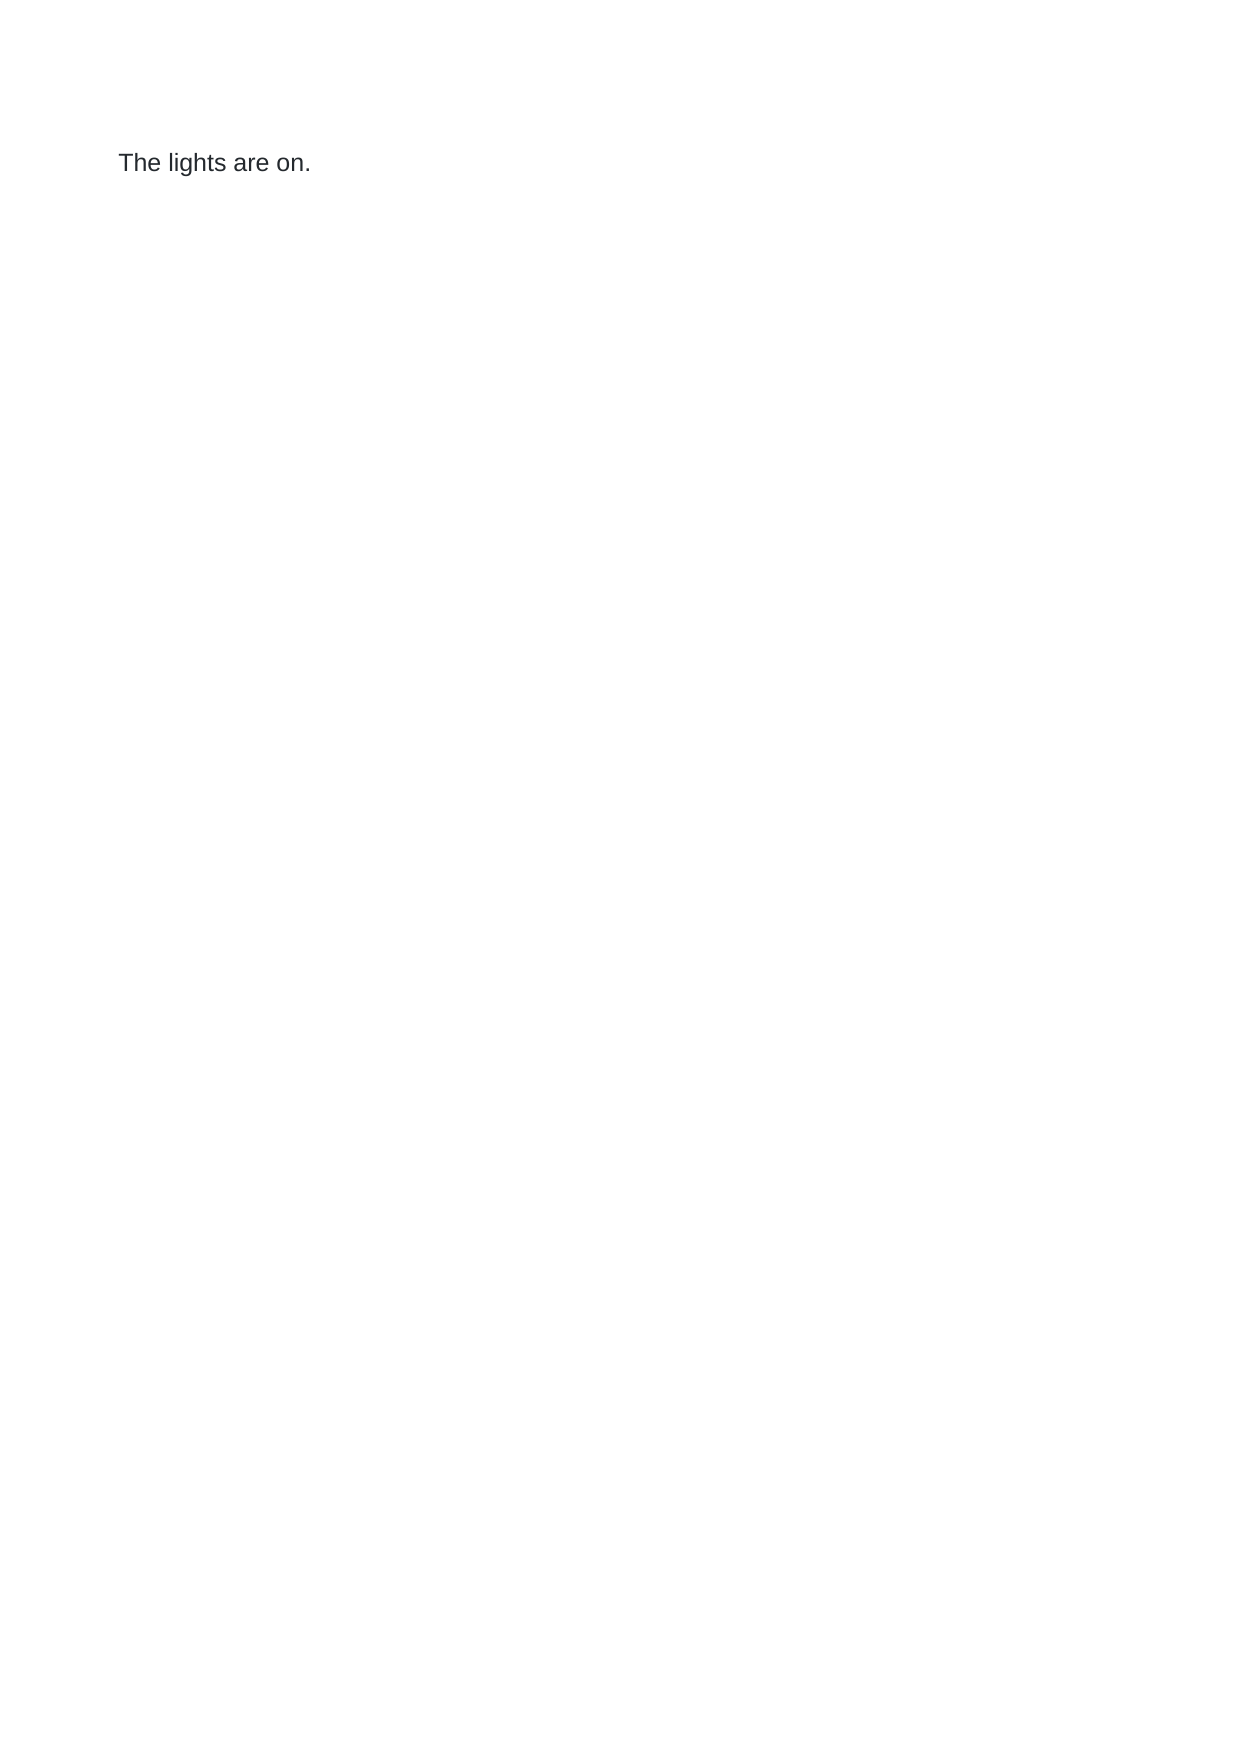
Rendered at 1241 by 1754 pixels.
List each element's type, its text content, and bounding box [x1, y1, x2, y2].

text The lights are on. [118, 148, 1122, 176]
